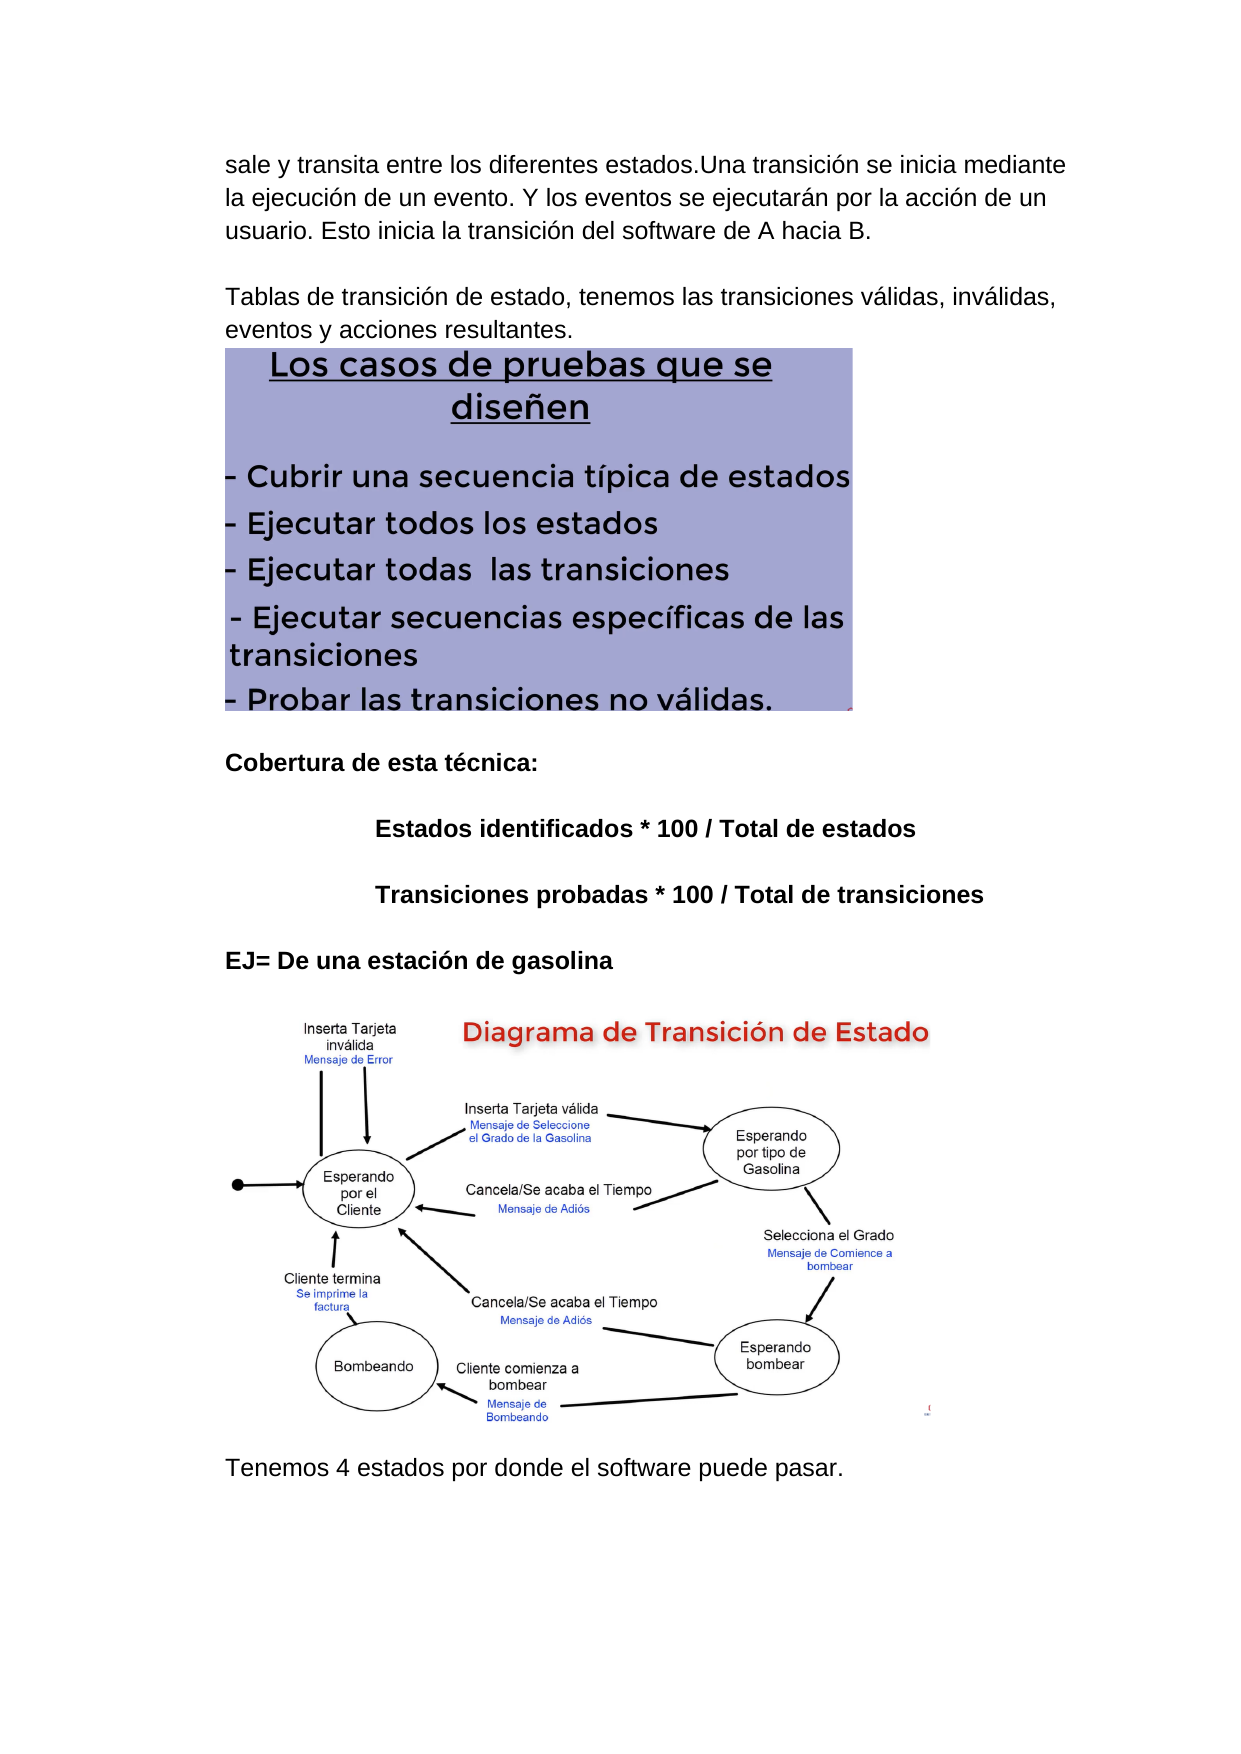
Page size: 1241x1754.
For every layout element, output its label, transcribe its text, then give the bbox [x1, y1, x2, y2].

text Cobertura de esta técnica: [225, 748, 1090, 777]
text Tenemos 4 estados por donde el software puede pasar. [225, 1012, 1090, 1482]
text Transiciones probadas * 100 / Total de transiciones [225, 880, 1090, 909]
text EJ= De una estación de gasolina [225, 946, 1090, 975]
picture [228, 1015, 931, 1426]
text Tablas de transición de estado, tenemos las transiciones válidas, inválidas, eventos y acciones resultantes. [225, 282, 1090, 344]
text sale y transita entre los diferentes estados.Una transición se inicia mediante la ejecución de un evento. Y los eventos se ejecutarán por la acción de un usuario. Esto inicia la transición del software de A hacia B. [225, 150, 1090, 245]
picture [225, 348, 853, 711]
text Estados identificados * 100 / Total de estados [225, 814, 1090, 843]
